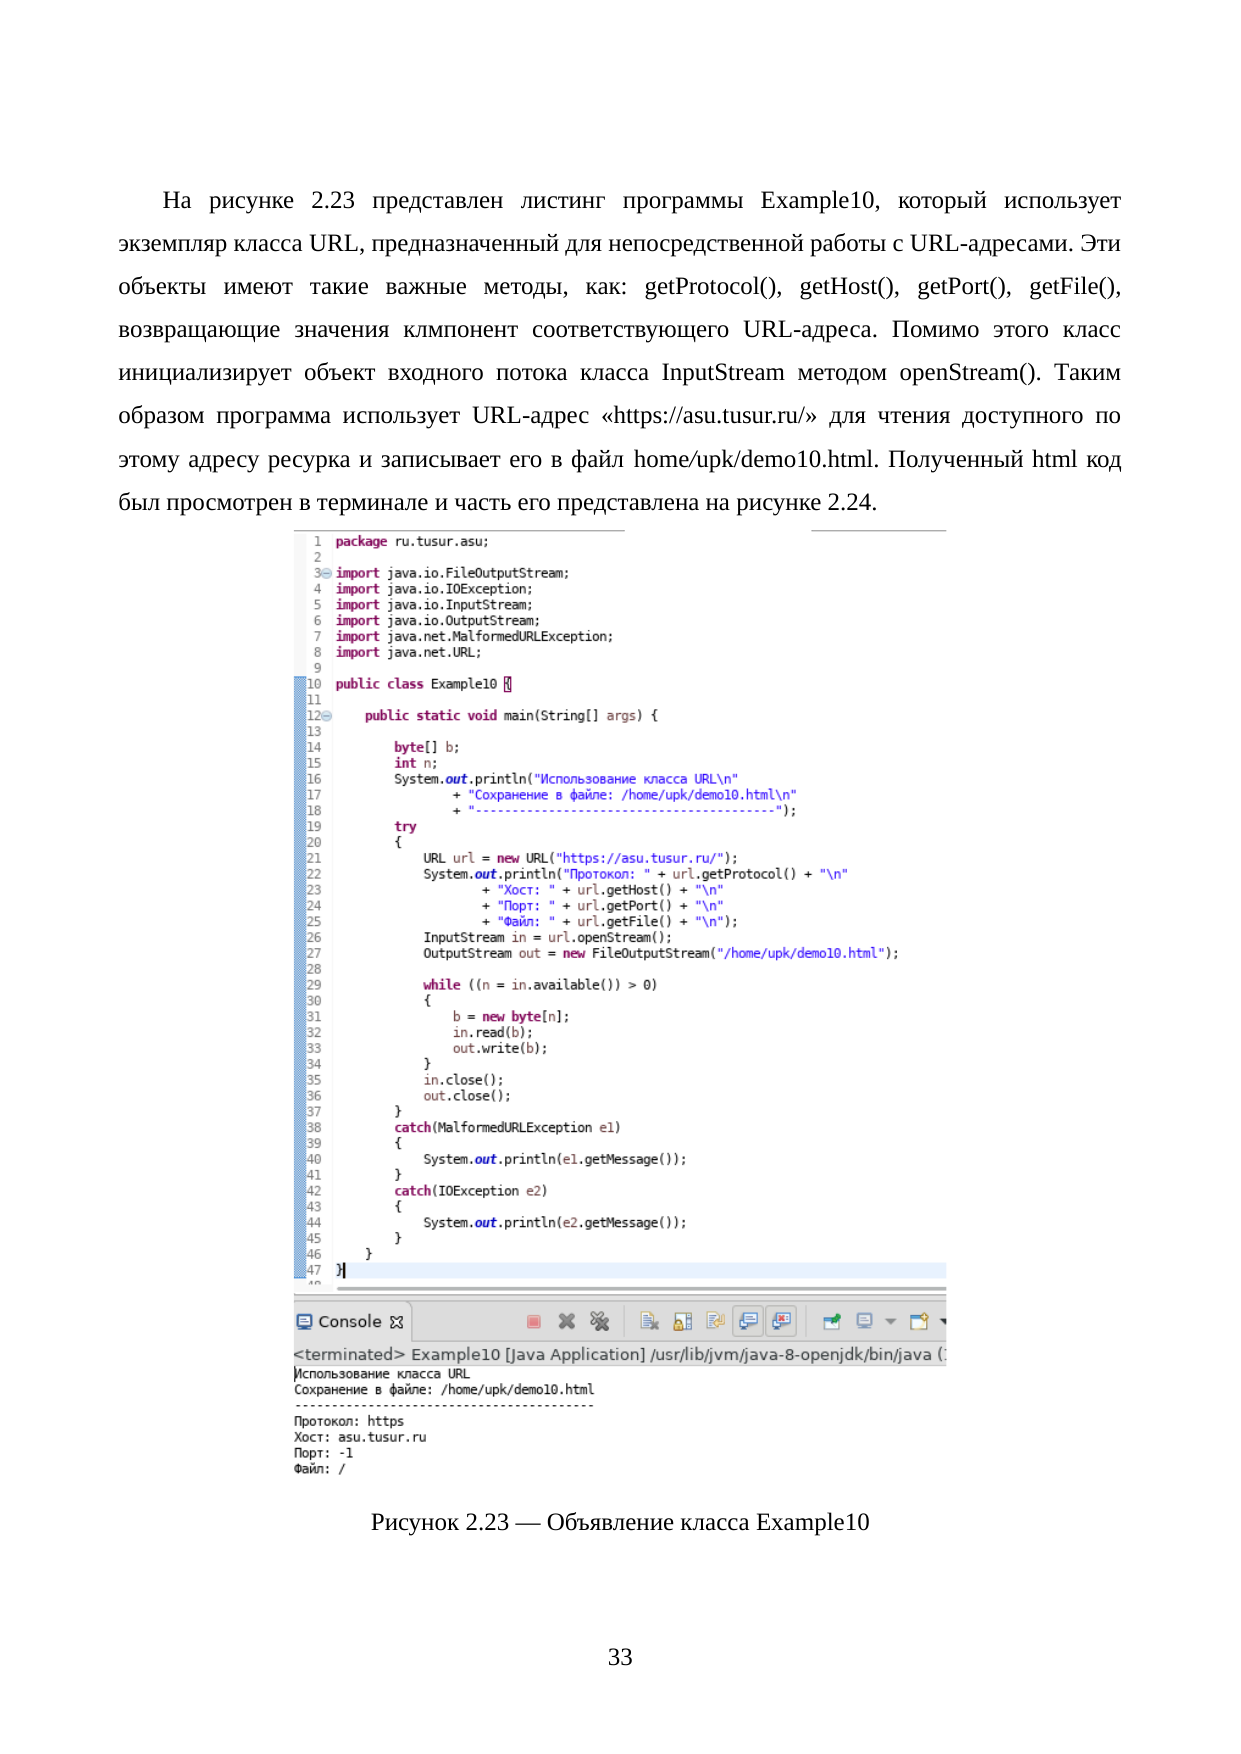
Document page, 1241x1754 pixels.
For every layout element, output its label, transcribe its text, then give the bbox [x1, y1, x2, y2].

picture [293, 530, 947, 1493]
text Рисунок 2.23 — Объявление класса Example10 [118, 530, 1122, 1536]
text На рисунке 2.23 представлен листинг программы Example10, который использует экземпляр класса URL, предназначенный для непосредственной работы с URL-адресами. Эти объекты имеют такие важные методы, как: getProtocol(), getHost(), getPort(), getFile(), возвращающие значения клмпонент соответствующего URL-адреса. Помимо этого класс инициализирует объект входного потока класса InputStream методом openStream(). Таким образом программа использует URL-адрес «https://asu.tusur.ru/» для чтения доступного по этому адресу ресурка и записывает его в файл home/upk/demo10.html. Полученный html код был просмотрен в терминале и часть его представлена на рисунке 2.24. [118, 185, 1122, 516]
